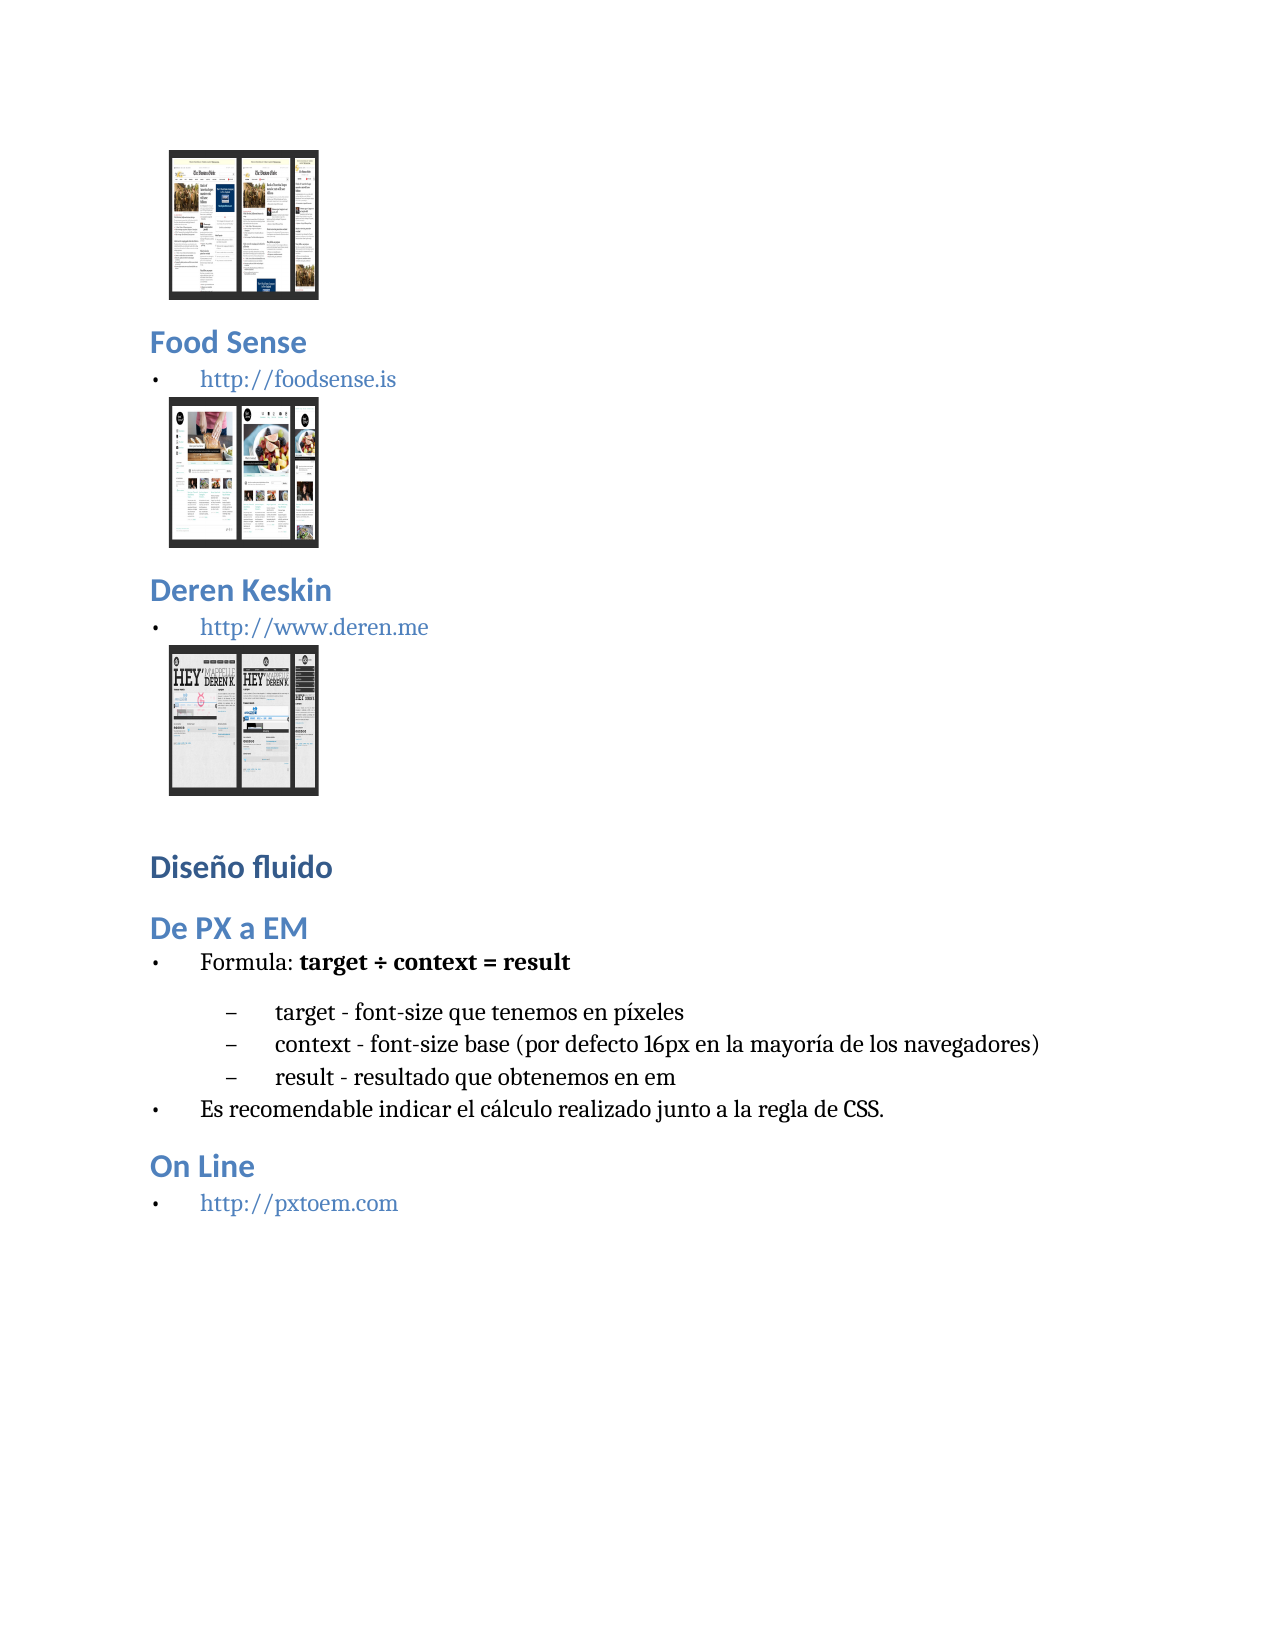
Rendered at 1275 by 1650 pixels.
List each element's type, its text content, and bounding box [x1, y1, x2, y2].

list http://foodsense.is [150, 365, 1125, 394]
list Formula: target ÷ context = result [150, 948, 1125, 977]
subtitle On Line [150, 1144, 1125, 1185]
subtitle De PX a EM [150, 907, 1125, 948]
list http://pxtoem.com [150, 1189, 1125, 1218]
list context - font-size base (por defecto 16px en la mayoría de los navegadores) [225, 1030, 1125, 1059]
picture [168, 150, 319, 300]
subtitle Deren Keskin [150, 569, 1125, 609]
list Es recomendable indicar el cálculo realizado junto a la regla de CSS. [150, 1095, 1125, 1124]
picture [168, 645, 319, 796]
subtitle Food Sense [150, 321, 1125, 362]
picture [168, 397, 319, 548]
list target - font-size que tenemos en píxeles [225, 997, 1125, 1026]
subtitle Diseño fluido [150, 846, 1125, 886]
list result - resultado que obtenemos en em [225, 1062, 1125, 1091]
list http://www.deren.me [150, 613, 1125, 642]
